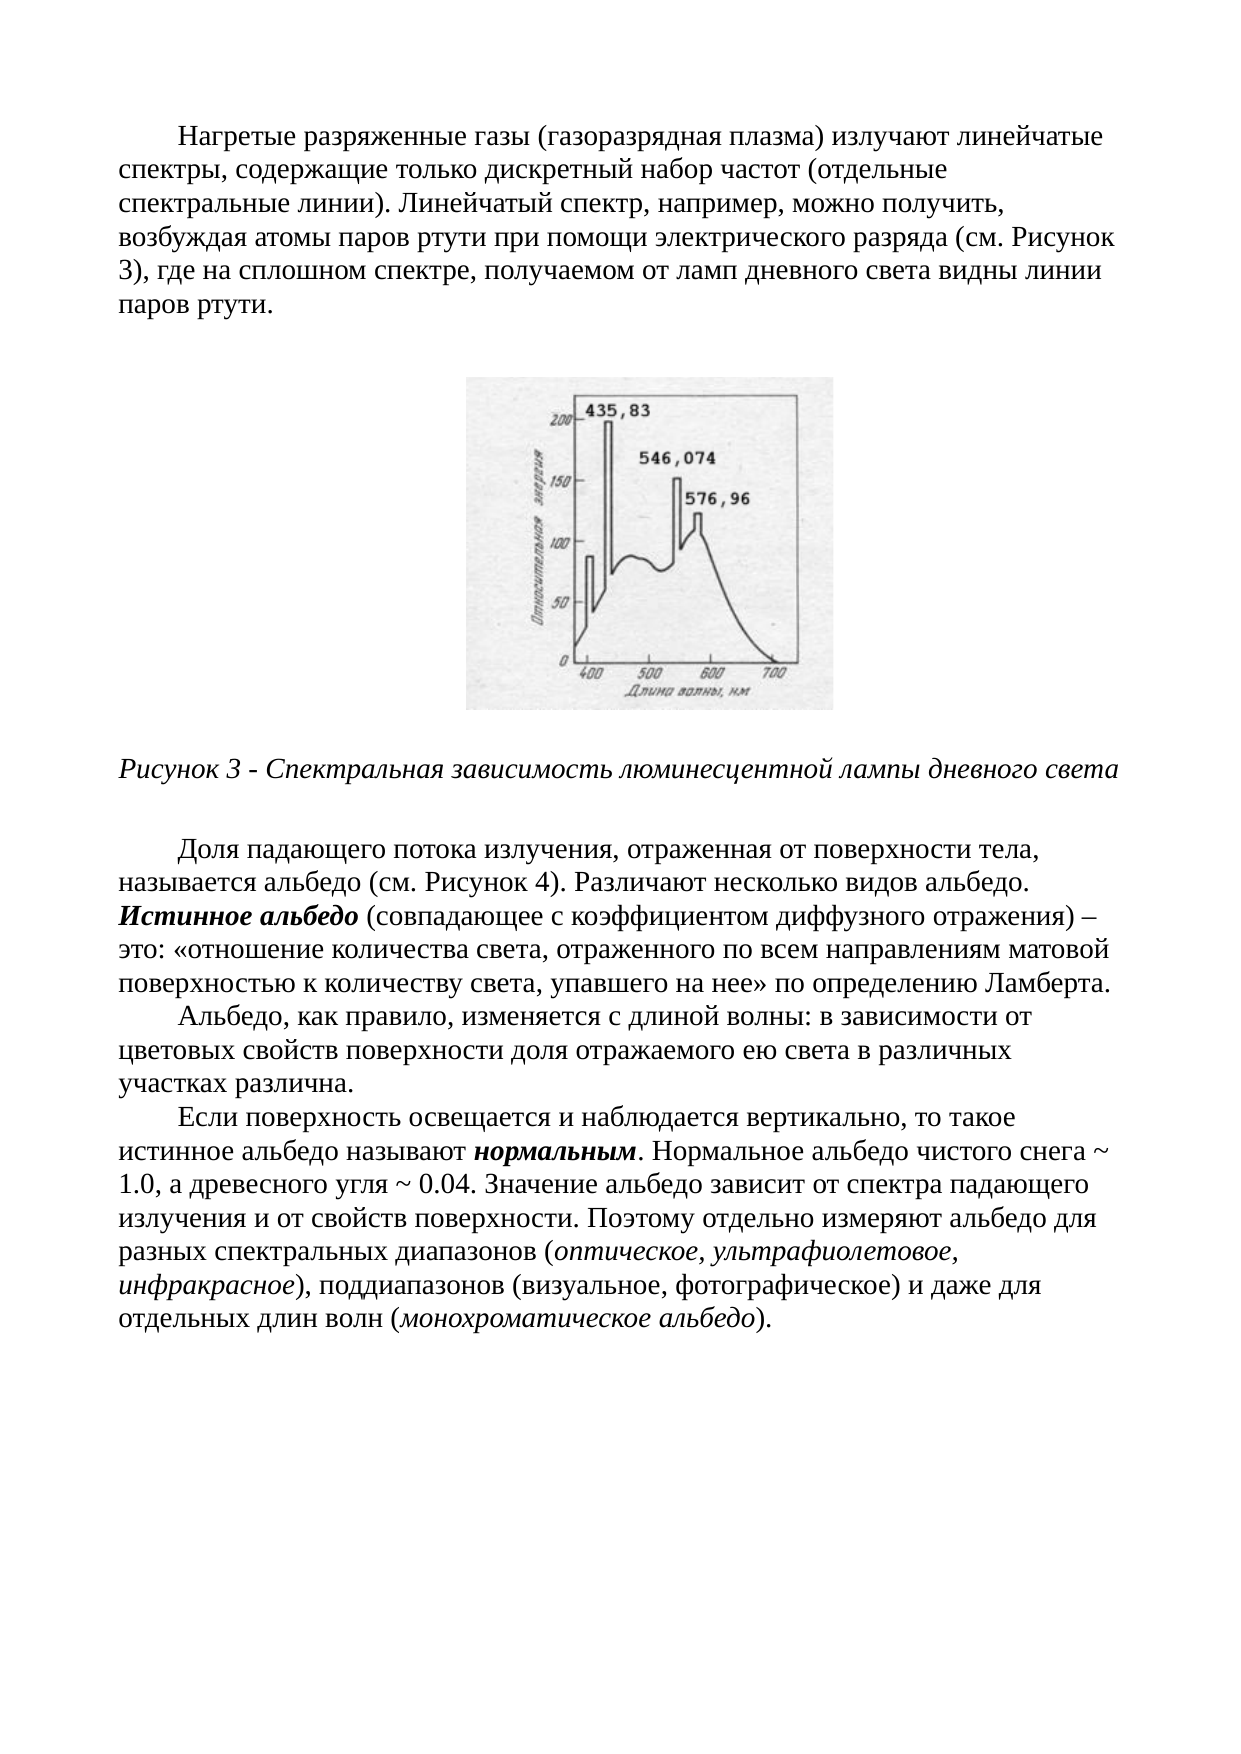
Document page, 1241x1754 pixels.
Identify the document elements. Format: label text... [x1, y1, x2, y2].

text Если поверхность освещается и наблюдается вертикально, то такое истинное альбедо называют нормальным. Нормальное альбедо чистого снега ~ 1.0, а древесного угля ~ 0.04. Значение альбедо зависит от спектра падающего излучения и от свойств поверхности. Поэтому отдельно измеряют альбедо для разных спектральных диапазонов (оптическое, ультрафиолетовое, инфракрасное), поддиапазонов (визуальное, фотографическое) и даже для отдельных длин волн (монохроматическое альбедо). [118, 1099, 1122, 1334]
picture [466, 377, 834, 710]
text Доля падающего потока излучения, отраженная от поверхности тела, называется альбедо (см. Рисунок 4). Различают несколько видов альбедо. Истинное альбедо (совпадающее с коэффициентом диффузного отражения) – это: «отношение количества света, отраженного по всем направлениям матовой поверхностью к количеству света, упавшего на нее» по определению Ламберта. [118, 831, 1122, 998]
text Нагретые разряженные газы (газоразрядная плазма) излучают линейчатые спектры, содержащие только дискретный набор частот (отдельные спектральные линии). Линейчатый спектр, например, можно получить, возбуждая атомы паров ртути при помощи электрического разряда (см. Рисунок 3), где на сплошном спектре, получаемом от ламп дневного света видны линии паров ртути. [118, 118, 1122, 319]
text Рисунок 3 - Спектральная зависимость люминесцентной лампы дневного света [118, 751, 1122, 785]
text Альбедо, как правило, изменяется с длиной волны: в зависимости от цветовых свойств поверхности доля отражаемого ею света в различных участках различна. [118, 998, 1122, 1099]
